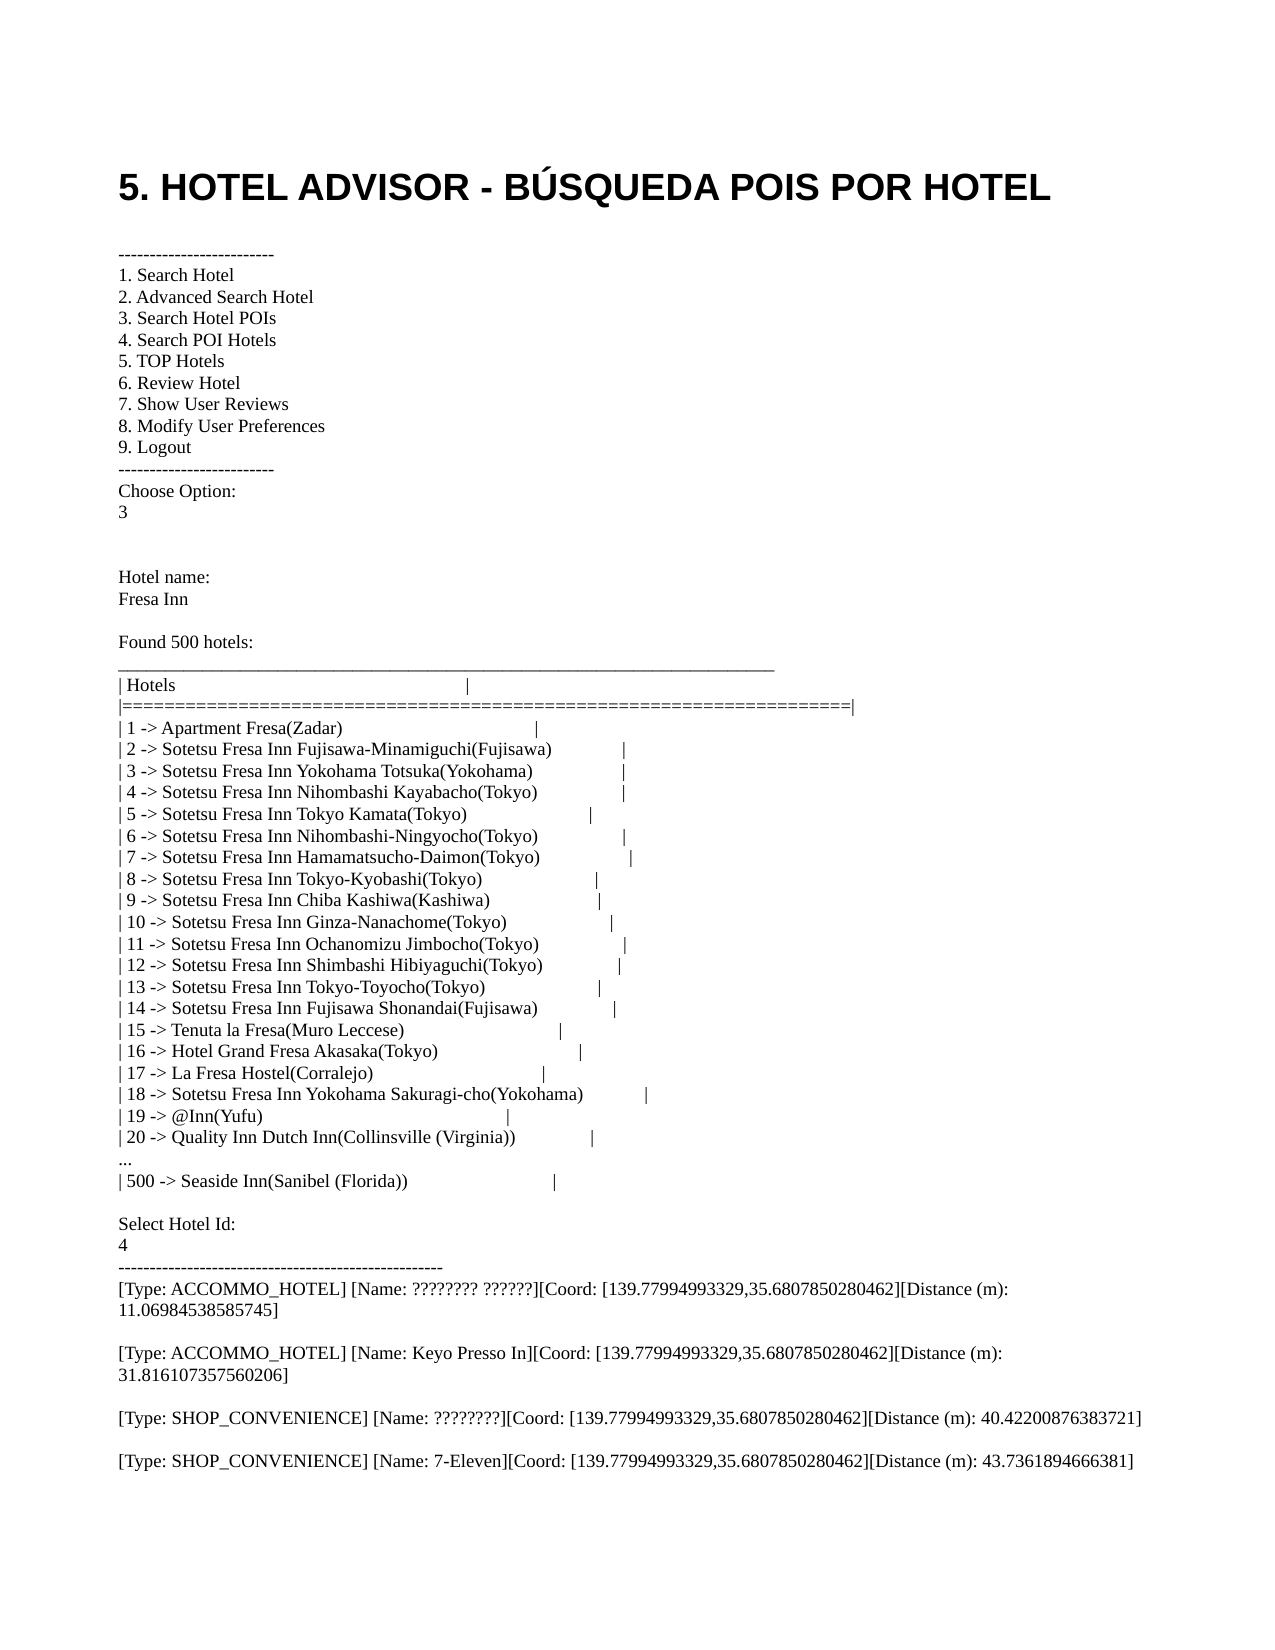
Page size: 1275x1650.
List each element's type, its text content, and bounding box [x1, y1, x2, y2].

text | 2 -> Sotetsu Fresa Inn Fujisawa-Minamiguchi(Fujisawa) | [118, 738, 1157, 760]
text 3 [118, 501, 1157, 523]
subtitle 5. HOTEL ADVISOR - BÚSQUEDA POIS POR HOTEL [118, 165, 1157, 208]
text | 16 -> Hotel Grand Fresa Akasaka(Tokyo) | [118, 1040, 1157, 1062]
text [Type: SHOP_CONVENIENCE] [Name: ????????][Coord: [139.77994993329,35.6807850280462][Distance (m): 40.42200876383721] [118, 1407, 1157, 1428]
text ---------------------------------------------------- [118, 1256, 1157, 1277]
text | 20 -> Quality Inn Dutch Inn(Collinsville (Virginia)) | [118, 1126, 1157, 1148]
text | 15 -> Tenuta la Fresa(Muro Leccese) | [118, 1019, 1157, 1040]
text ------------------------- [118, 458, 1157, 479]
text Choose Option: [118, 479, 1157, 501]
text | 500 -> Seaside Inn(Sanibel (Florida)) | [118, 1169, 1157, 1191]
text | 13 -> Sotetsu Fresa Inn Tokyo-Toyocho(Tokyo) | [118, 976, 1157, 997]
text [Type: SHOP_CONVENIENCE] [Name: 7-Eleven][Coord: [139.77994993329,35.6807850280462][Distance (m): 43.7361894666381] [118, 1450, 1157, 1471]
text 1. Search Hotel [118, 264, 1157, 286]
text Found 500 hotels: [118, 631, 1157, 652]
text ______________________________________________________________________ [118, 652, 1157, 674]
text | 18 -> Sotetsu Fresa Inn Yokohama Sakuragi-cho(Yokohama) | [118, 1083, 1157, 1105]
text | 11 -> Sotetsu Fresa Inn Ochanomizu Jimbocho(Tokyo) | [118, 932, 1157, 954]
text 6. Review Hotel [118, 372, 1157, 393]
text 4 [118, 1234, 1157, 1256]
text | 4 -> Sotetsu Fresa Inn Nihombashi Kayabacho(Tokyo) | [118, 781, 1157, 803]
text 4. Search POI Hotels [118, 329, 1157, 350]
text | 17 -> La Fresa Hostel(Corralejo) | [118, 1062, 1157, 1083]
text | 19 -> @Inn(Yufu) | [118, 1105, 1157, 1126]
text Fresa Inn [118, 587, 1157, 609]
text Hotel name: [118, 566, 1157, 587]
text | 5 -> Sotetsu Fresa Inn Tokyo Kamata(Tokyo) | [118, 803, 1157, 824]
text 5. TOP Hotels [118, 350, 1157, 372]
text | 1 -> Apartment Fresa(Zadar) | [118, 717, 1157, 738]
text [Type: ACCOMMO_HOTEL] [Name: ???????? ??????][Coord: [139.77994993329,35.6807850280462][Distance (m): 11.06984538585745] [118, 1277, 1157, 1321]
text ------------------------- [118, 242, 1157, 264]
text [Type: ACCOMMO_HOTEL] [Name: Keyo Presso In][Coord: [139.77994993329,35.6807850280462][Distance (m): 31.816107357560206] [118, 1342, 1157, 1385]
text | 3 -> Sotetsu Fresa Inn Yokohama Totsuka(Yokohama) | [118, 760, 1157, 781]
text | 12 -> Sotetsu Fresa Inn Shimbashi Hibiyaguchi(Tokyo) | [118, 954, 1157, 976]
text Select Hotel Id: [118, 1213, 1157, 1234]
text 8. Modify User Preferences [118, 415, 1157, 436]
text | 10 -> Sotetsu Fresa Inn Ginza-Nanachome(Tokyo) | [118, 911, 1157, 932]
text 9. Logout [118, 436, 1157, 458]
text ... [118, 1148, 1157, 1169]
text | 6 -> Sotetsu Fresa Inn Nihombashi-Ningyocho(Tokyo) | [118, 824, 1157, 846]
text 2. Advanced Search Hotel [118, 286, 1157, 307]
text 7. Show User Reviews [118, 393, 1157, 415]
text | 7 -> Sotetsu Fresa Inn Hamamatsucho-Daimon(Tokyo) | [118, 846, 1157, 868]
text | Hotels | [118, 674, 1157, 695]
text |=====================================================================| [118, 695, 1157, 717]
text 3. Search Hotel POIs [118, 307, 1157, 329]
text | 8 -> Sotetsu Fresa Inn Tokyo-Kyobashi(Tokyo) | [118, 868, 1157, 889]
text | 14 -> Sotetsu Fresa Inn Fujisawa Shonandai(Fujisawa) | [118, 997, 1157, 1019]
text | 9 -> Sotetsu Fresa Inn Chiba Kashiwa(Kashiwa) | [118, 889, 1157, 911]
